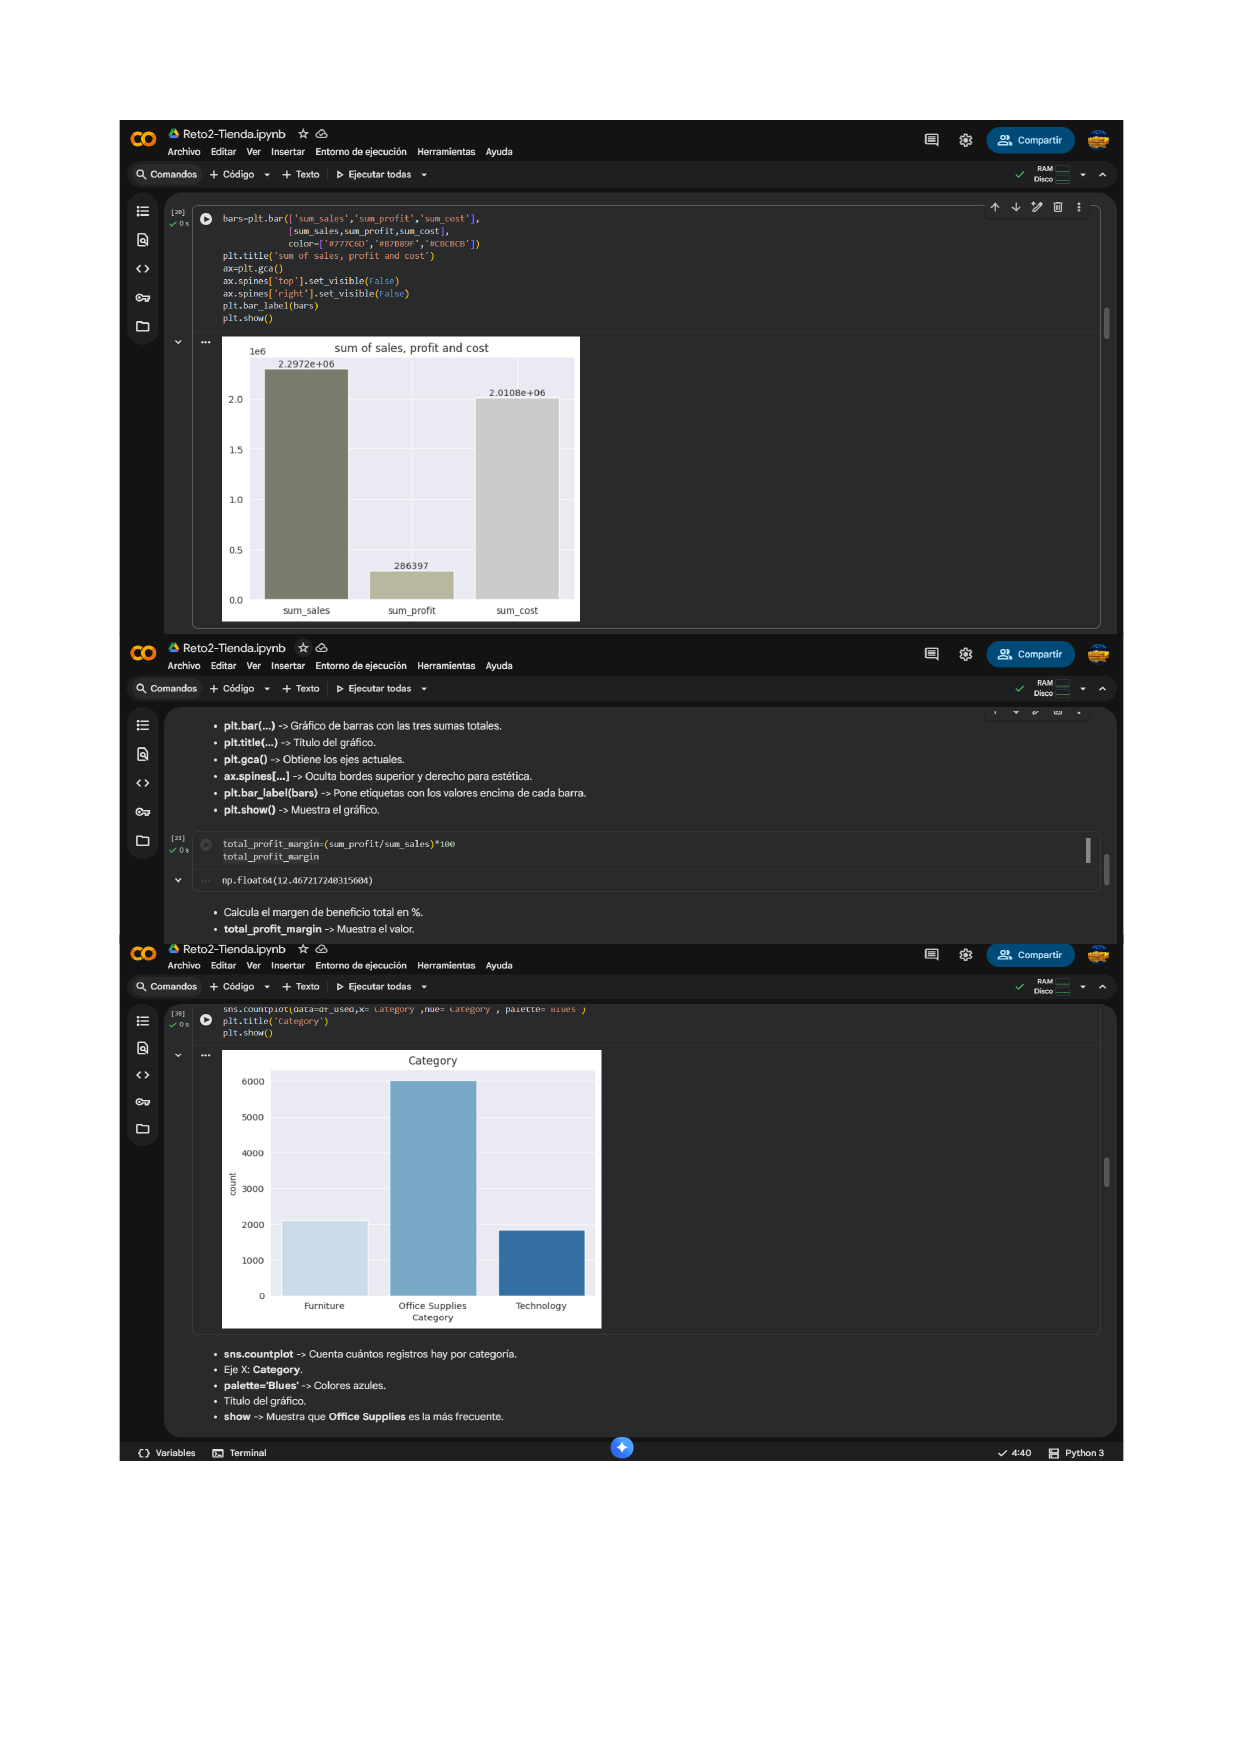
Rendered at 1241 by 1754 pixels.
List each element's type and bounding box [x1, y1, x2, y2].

picture [119, 120, 1124, 1461]
